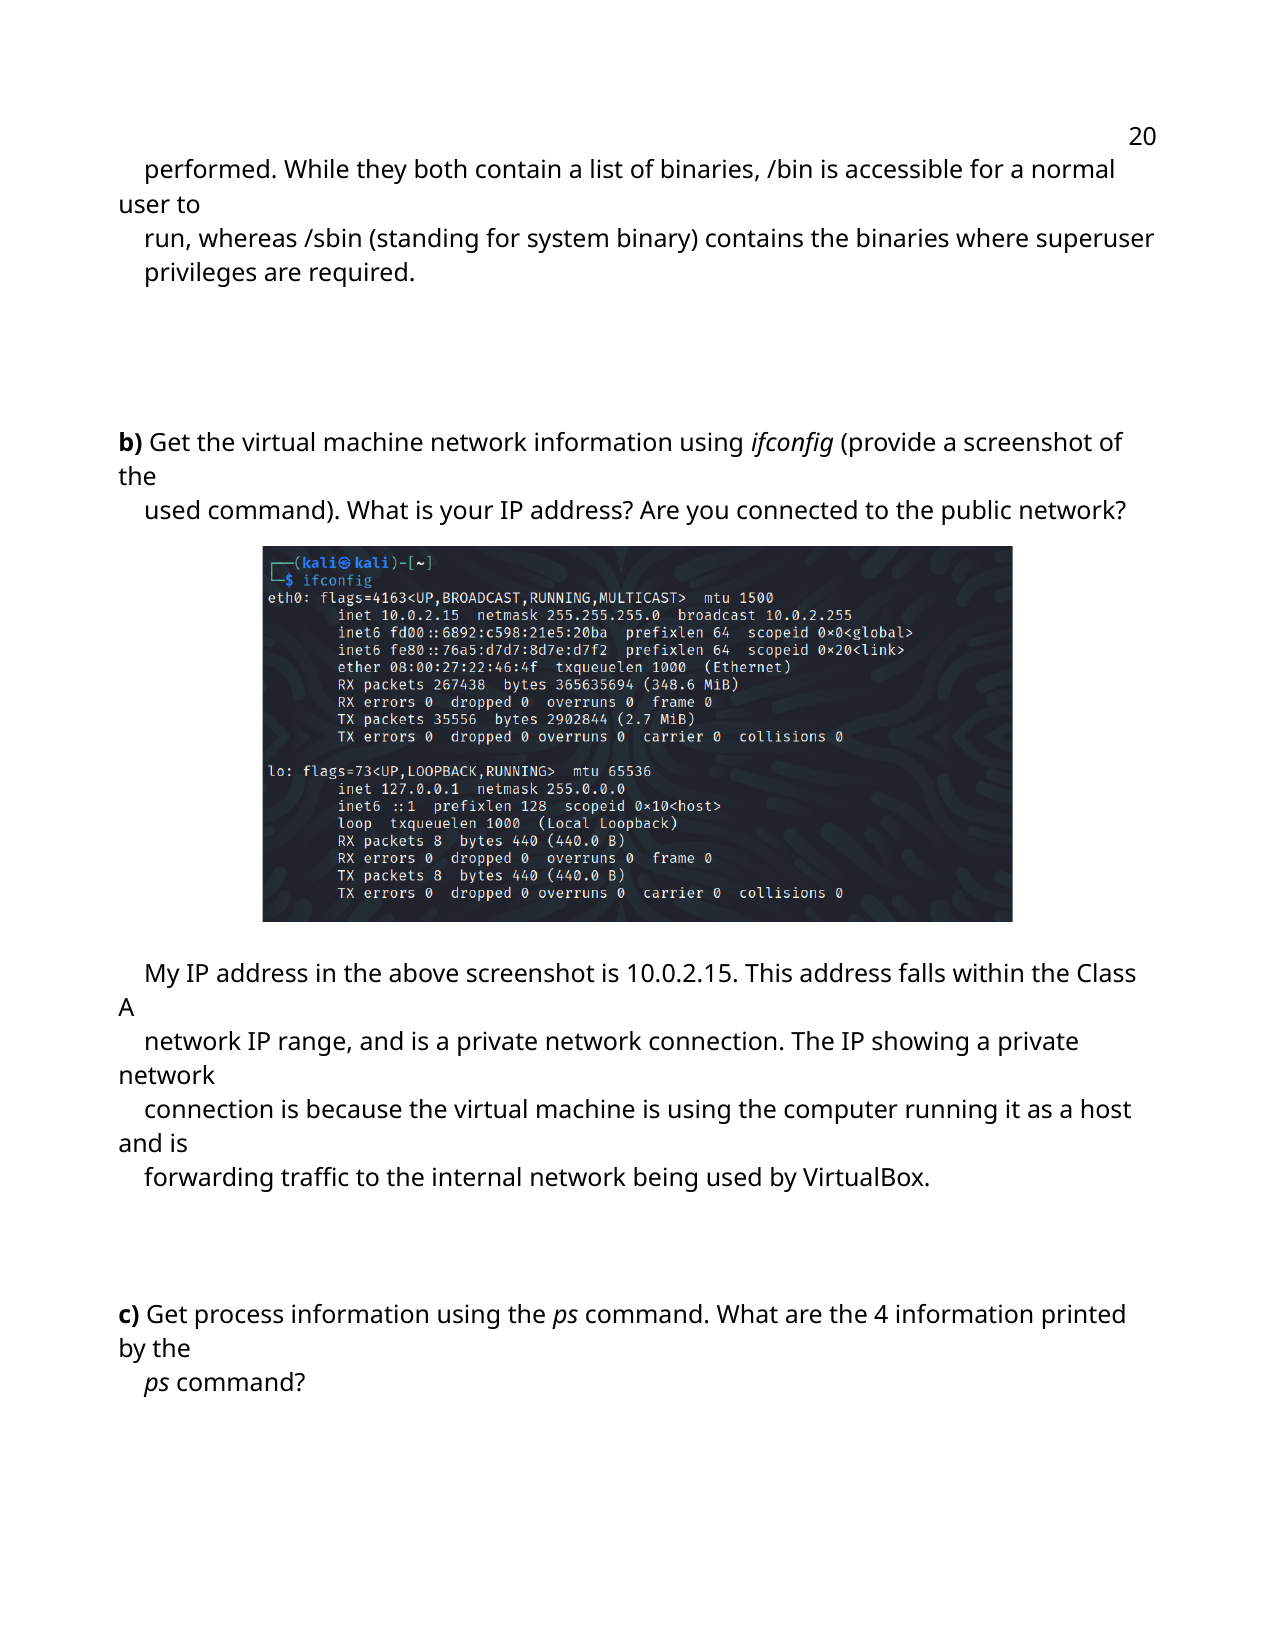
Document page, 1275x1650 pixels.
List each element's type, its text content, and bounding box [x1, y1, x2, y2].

text used command). What is your IP address? Are you connected to the public network? [118, 493, 1157, 527]
text forwarding traffic to the internal network being used by VirtualBox. [118, 1160, 1157, 1194]
text privileges are required. [118, 254, 1157, 288]
text b) Get the virtual machine network information using ifconfig (provide a screenshot of the [118, 425, 1157, 493]
text performed. While they both contain a list of binaries, /bin is accessible for a normal user to [118, 152, 1157, 220]
text c) Get process information using the ps command. What are the 4 information printed by the [118, 1296, 1157, 1364]
text network IP range, and is a private network connection. The IP showing a private network [118, 1024, 1157, 1092]
text ps command? [118, 1364, 1157, 1398]
text connection is because the virtual machine is using the computer running it as a host and is [118, 1092, 1157, 1160]
text My IP address in the above screenshot is 10.0.2.15. This address falls within the Class A [118, 956, 1157, 1024]
picture [262, 546, 1013, 922]
text run, whereas /sbin (standing for system binary) contains the binaries where superuser [118, 220, 1157, 254]
